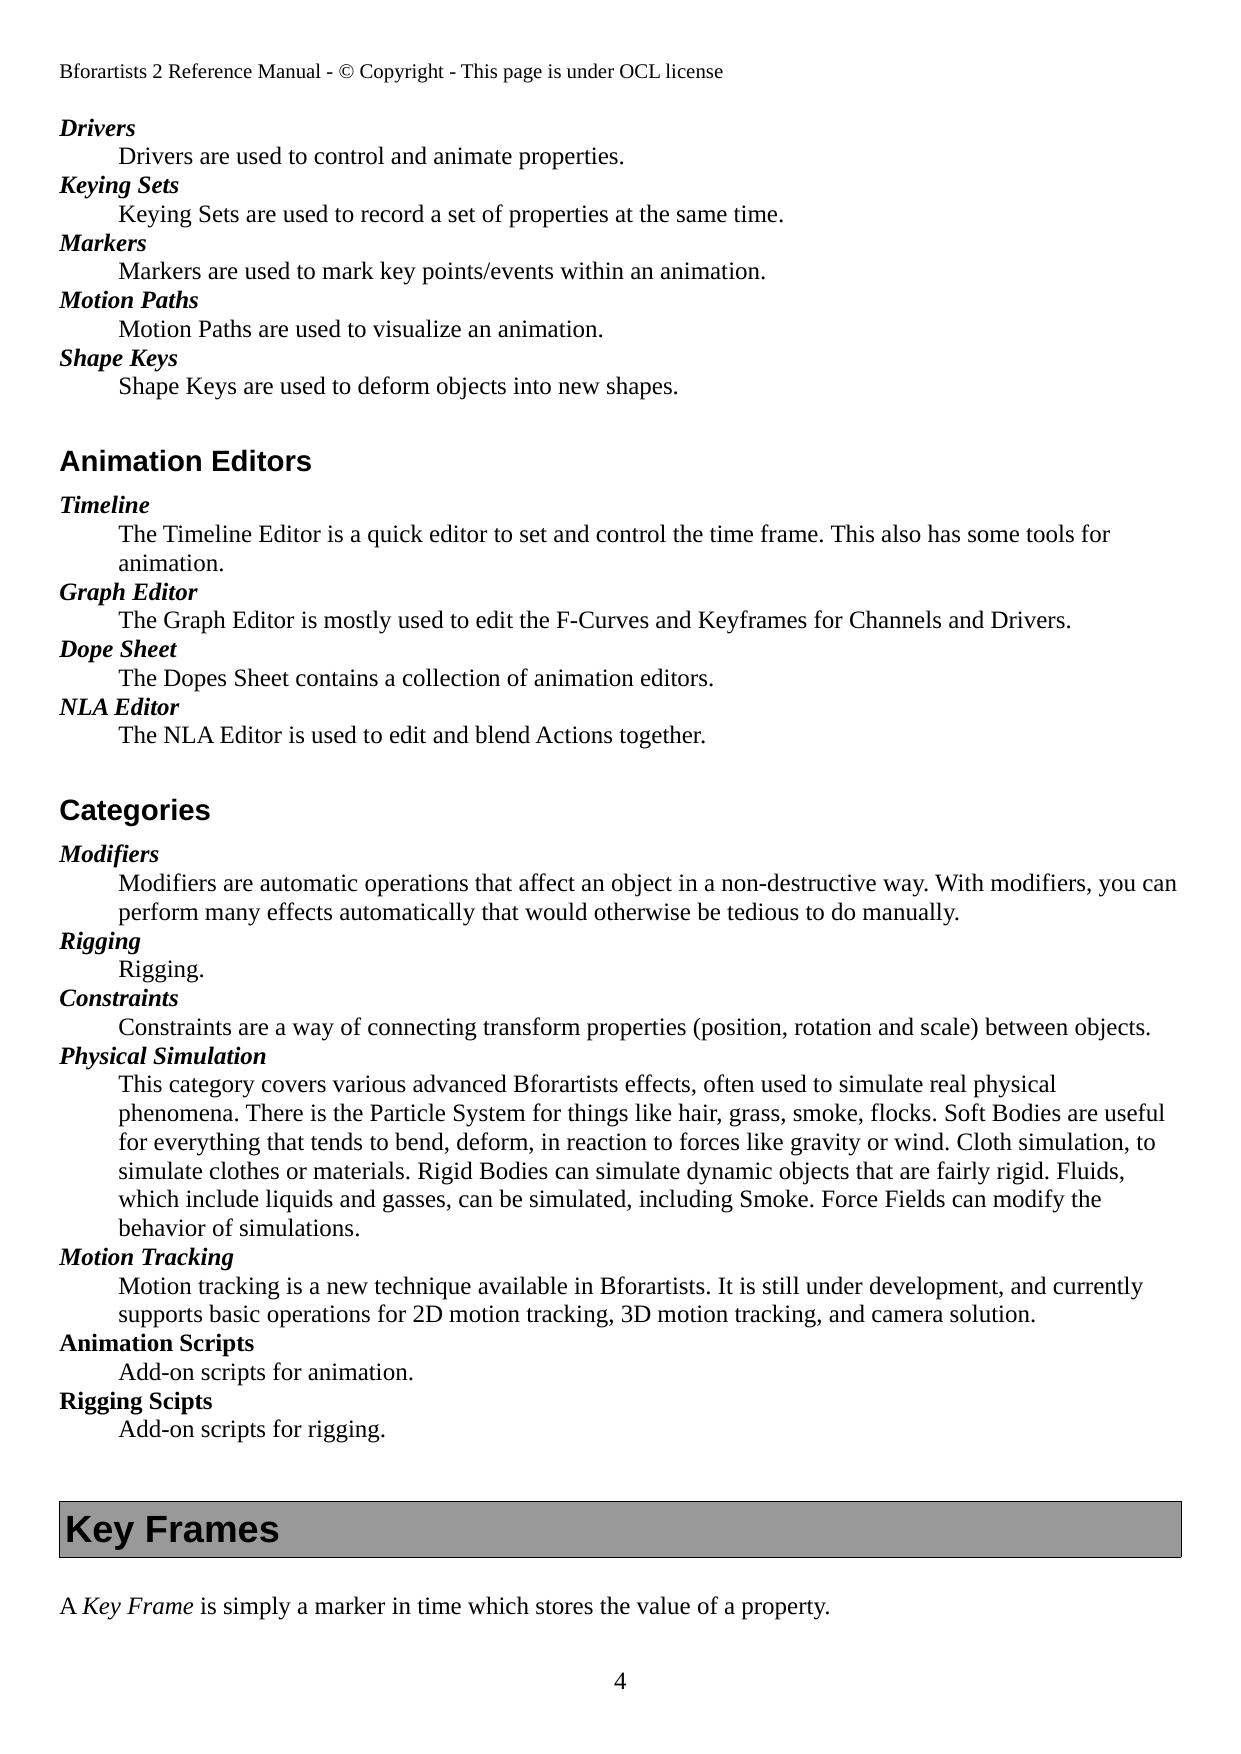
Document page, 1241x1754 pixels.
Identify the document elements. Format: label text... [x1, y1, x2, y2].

subtitle Rigging Scipts [59, 1386, 1181, 1414]
list Markers are used to mark key points/events within an animation. [118, 256, 1181, 285]
subtitle Graph Editor [59, 577, 1181, 605]
list Motion tracking is a new technique available in Bforartists. It is still under development, and currently supports basic operations for 2D motion tracking, 3D motion tracking, and camera solution. [118, 1271, 1181, 1328]
list The NLA Editor is used to edit and blend Actions together. [118, 720, 1181, 749]
list Rigging. [118, 954, 1181, 983]
list Keying Sets are used to record a set of properties at the same time. [118, 199, 1181, 228]
list This category covers various advanced Bforartists effects, often used to simulate real physical phenomena. There is the Particle System for things like hair, grass, smoke, flocks. Soft Bodies are useful for everything that tends to bend, deform, in reaction to forces like gravity or wind. Cloth simulation, to simulate clothes or materials. Rigid Bodies can simulate dynamic objects that are fairly rigid. Fluids, which include liquids and gasses, can be simulated, including Smoke. Force Fields can modify the behavior of simulations. [118, 1069, 1181, 1242]
list Shape Keys are used to deform objects into new shapes. [118, 371, 1181, 400]
list The Timeline Editor is a quick editor to set and control the time frame. This also has some tools for animation. [118, 519, 1181, 577]
list Motion Paths are used to visualize an animation. [118, 314, 1181, 343]
list Drivers are used to control and animate properties. [118, 141, 1181, 170]
subtitle NLA Editor [59, 692, 1181, 720]
subtitle Keying Sets [59, 170, 1181, 199]
subtitle Timeline [59, 490, 1181, 519]
table_header Key Frames [60, 1502, 1181, 1557]
subtitle Modifiers [59, 839, 1181, 868]
subtitle Animation Scripts [59, 1328, 1181, 1357]
subtitle Motion Tracking [59, 1242, 1181, 1271]
subtitle Constraints [59, 983, 1181, 1012]
subtitle Physical Simulation [59, 1041, 1181, 1069]
list The Dopes Sheet contains a collection of animation editors. [118, 663, 1181, 692]
list Add-on scripts for animation. [118, 1357, 1181, 1386]
subtitle Shape Keys [59, 343, 1181, 371]
subtitle Motion Paths [59, 285, 1181, 314]
list Constraints are a way of connecting transform properties (position, rotation and scale) between objects. [118, 1012, 1181, 1041]
subtitle Categories [59, 793, 1181, 827]
subtitle Markers [59, 228, 1181, 256]
subtitle Dope Sheet [59, 634, 1181, 663]
subtitle Rigging [59, 926, 1181, 954]
list Add-on scripts for rigging. [118, 1414, 1181, 1443]
list The Graph Editor is mostly used to edit the F-Curves and Keyframes for Channels and Drivers. [118, 605, 1181, 634]
subtitle Animation Editors [59, 444, 1181, 478]
list Modifiers are automatic operations that affect an object in a non-destructive way. With modifiers, you can perform many effects automatically that would otherwise be tedious to do manually. [118, 868, 1181, 926]
subtitle Drivers [59, 113, 1181, 141]
text A Key Frame is simply a marker in time which stores the value of a property. [59, 1591, 1181, 1620]
